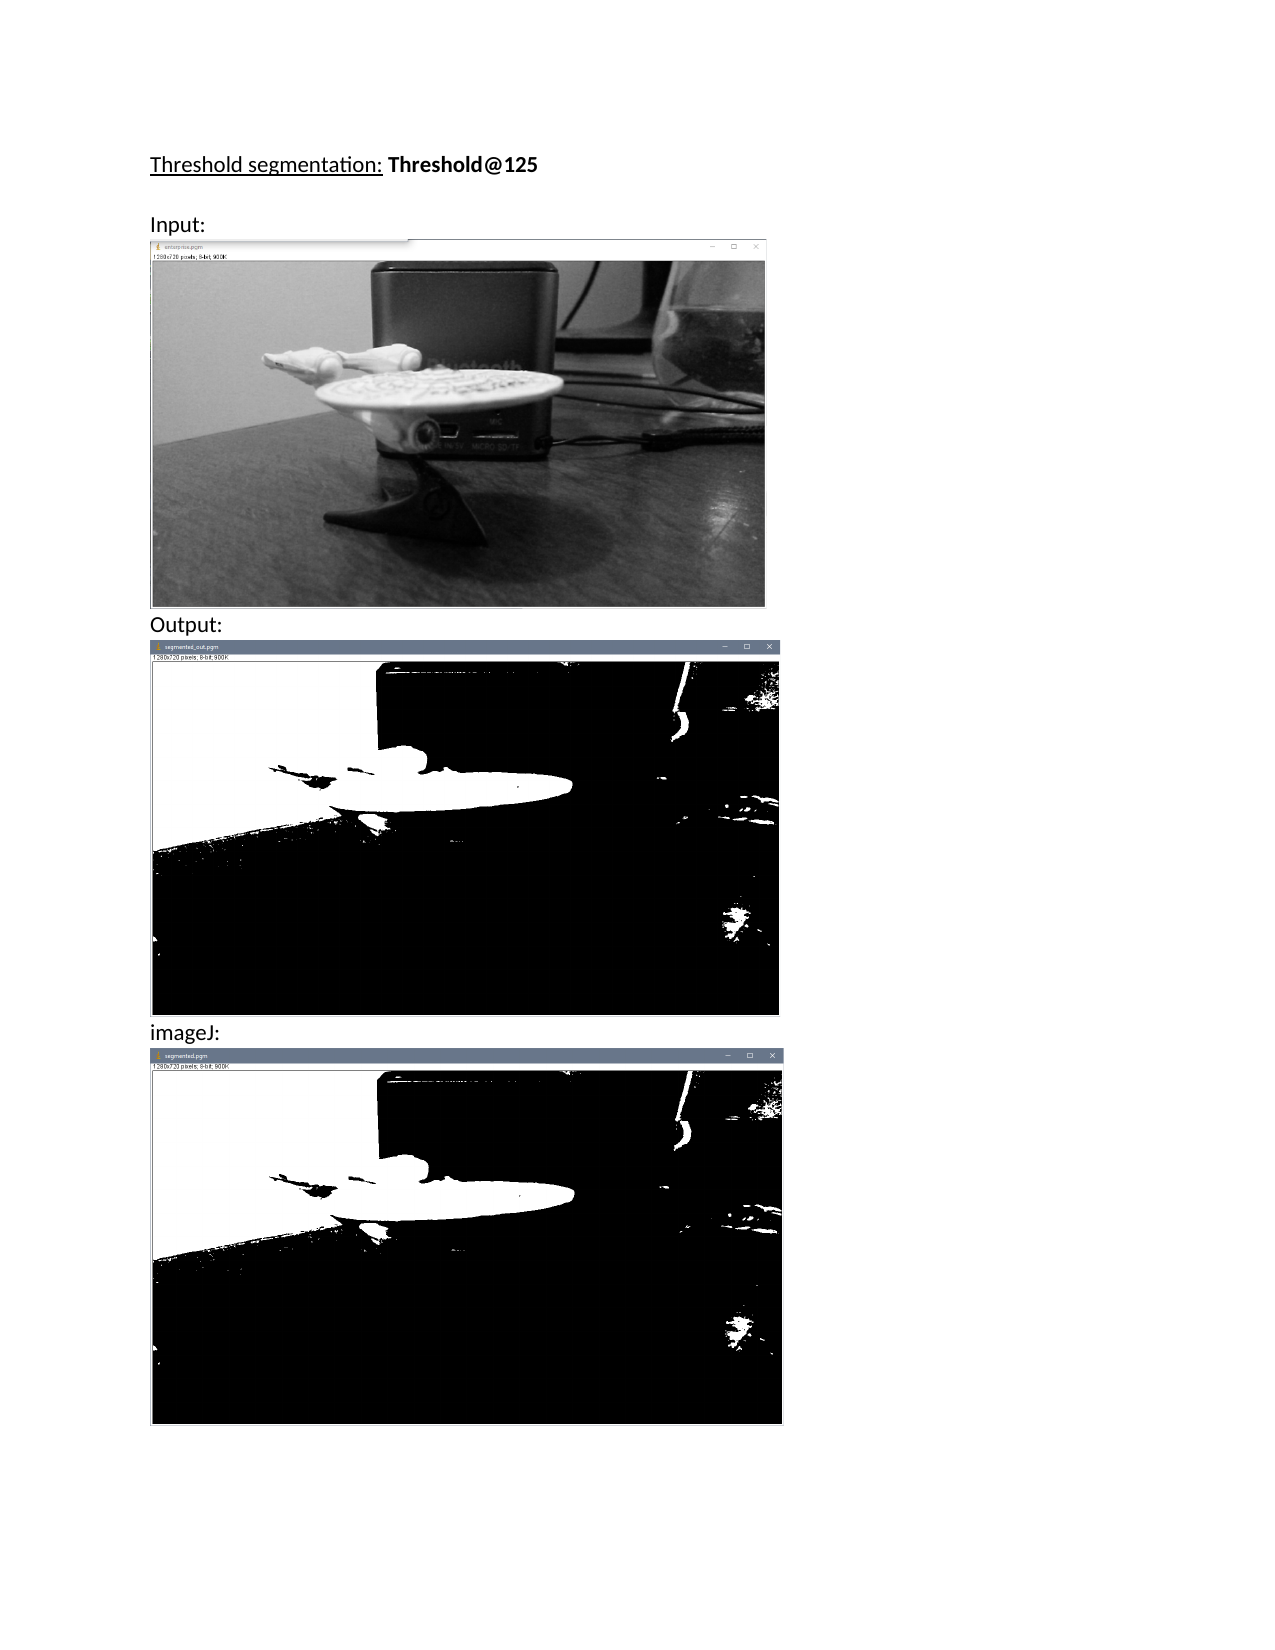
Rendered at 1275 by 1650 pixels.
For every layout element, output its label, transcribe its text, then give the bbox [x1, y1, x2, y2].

text Threshold segmentation: Threshold@125 Input: Output: imageJ: Image blending: 2 images, 512x512, Ratio: 50% Input: Output: 2. Critical Evaluation: [150, 150, 1125, 1486]
